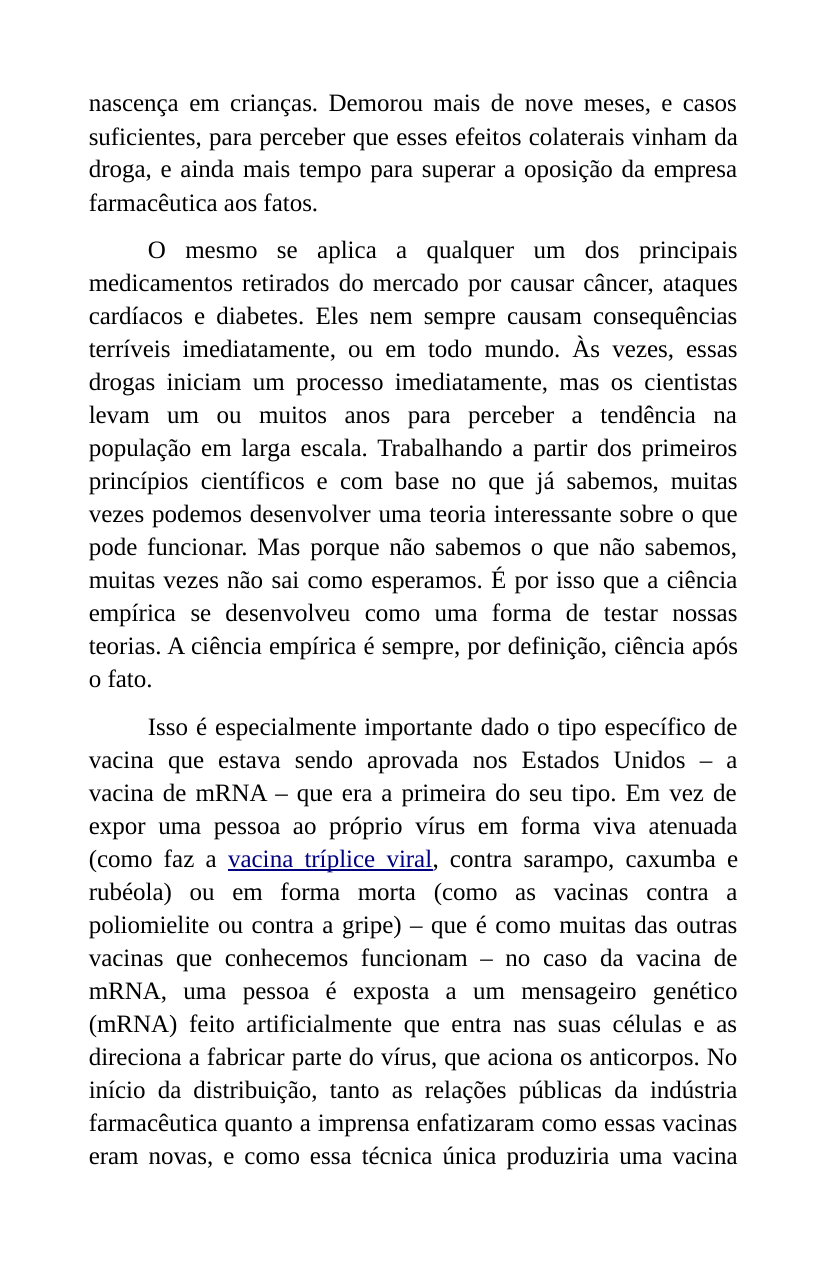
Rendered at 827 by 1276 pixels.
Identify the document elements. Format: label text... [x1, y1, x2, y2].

text nascença em crianças. Demorou mais de nove meses, e casos suficientes, para perceber que esses efeitos colaterais vinham da droga, e ainda mais tempo para superar a oposição da empresa farmacêutica aos fatos. [88, 88, 738, 216]
text Isso é especialmente importante dado o tipo específico de vacina que estava sendo aprovada nos Estados Unidos – a vacina de mRNA – que era a primeira do seu tipo. Em vez de expor uma pessoa ao próprio vírus em forma viva atenuada (como faz a vacina tríplice viral, contra sarampo, caxumba e rubéola) ou em forma morta (como as vacinas contra a poliomielite ou contra a gripe) – que é como muitas das outras vacinas que conhecemos funcionam – no caso da vacina de mRNA, uma pessoa é exposta a um mensageiro genético (mRNA) feito artificialmente que entra nas suas células e as direciona a fabricar parte do vírus, que aciona os anticorpos. No início da distribuição, tanto as relações públicas da indústria farmacêutica quanto a imprensa enfatizaram como essas vacinas eram novas, e como essa técnica única produziria uma vacina [88, 712, 738, 1170]
text O mesmo se aplica a qualquer um dos principais medicamentos retirados do mercado por causar câncer, ataques cardíacos e diabetes. Eles nem sempre causam consequências terríveis imediatamente, ou em todo mundo. Às vezes, essas drogas iniciam um processo imediatamente, mas os cientistas levam um ou muitos anos para perceber a tendência na população em larga escala. Trabalhando a partir dos primeiros princípios científicos e com base no que já sabemos, muitas vezes podemos desenvolver uma teoria interessante sobre o que pode funcionar. Mas porque não sabemos o que não sabemos, muitas vezes não sai como esperamos. É por isso que a ciência empírica se desenvolveu como uma forma de testar nossas teorias. A ciência empírica é sempre, por definição, ciência após o fato. [88, 235, 738, 693]
